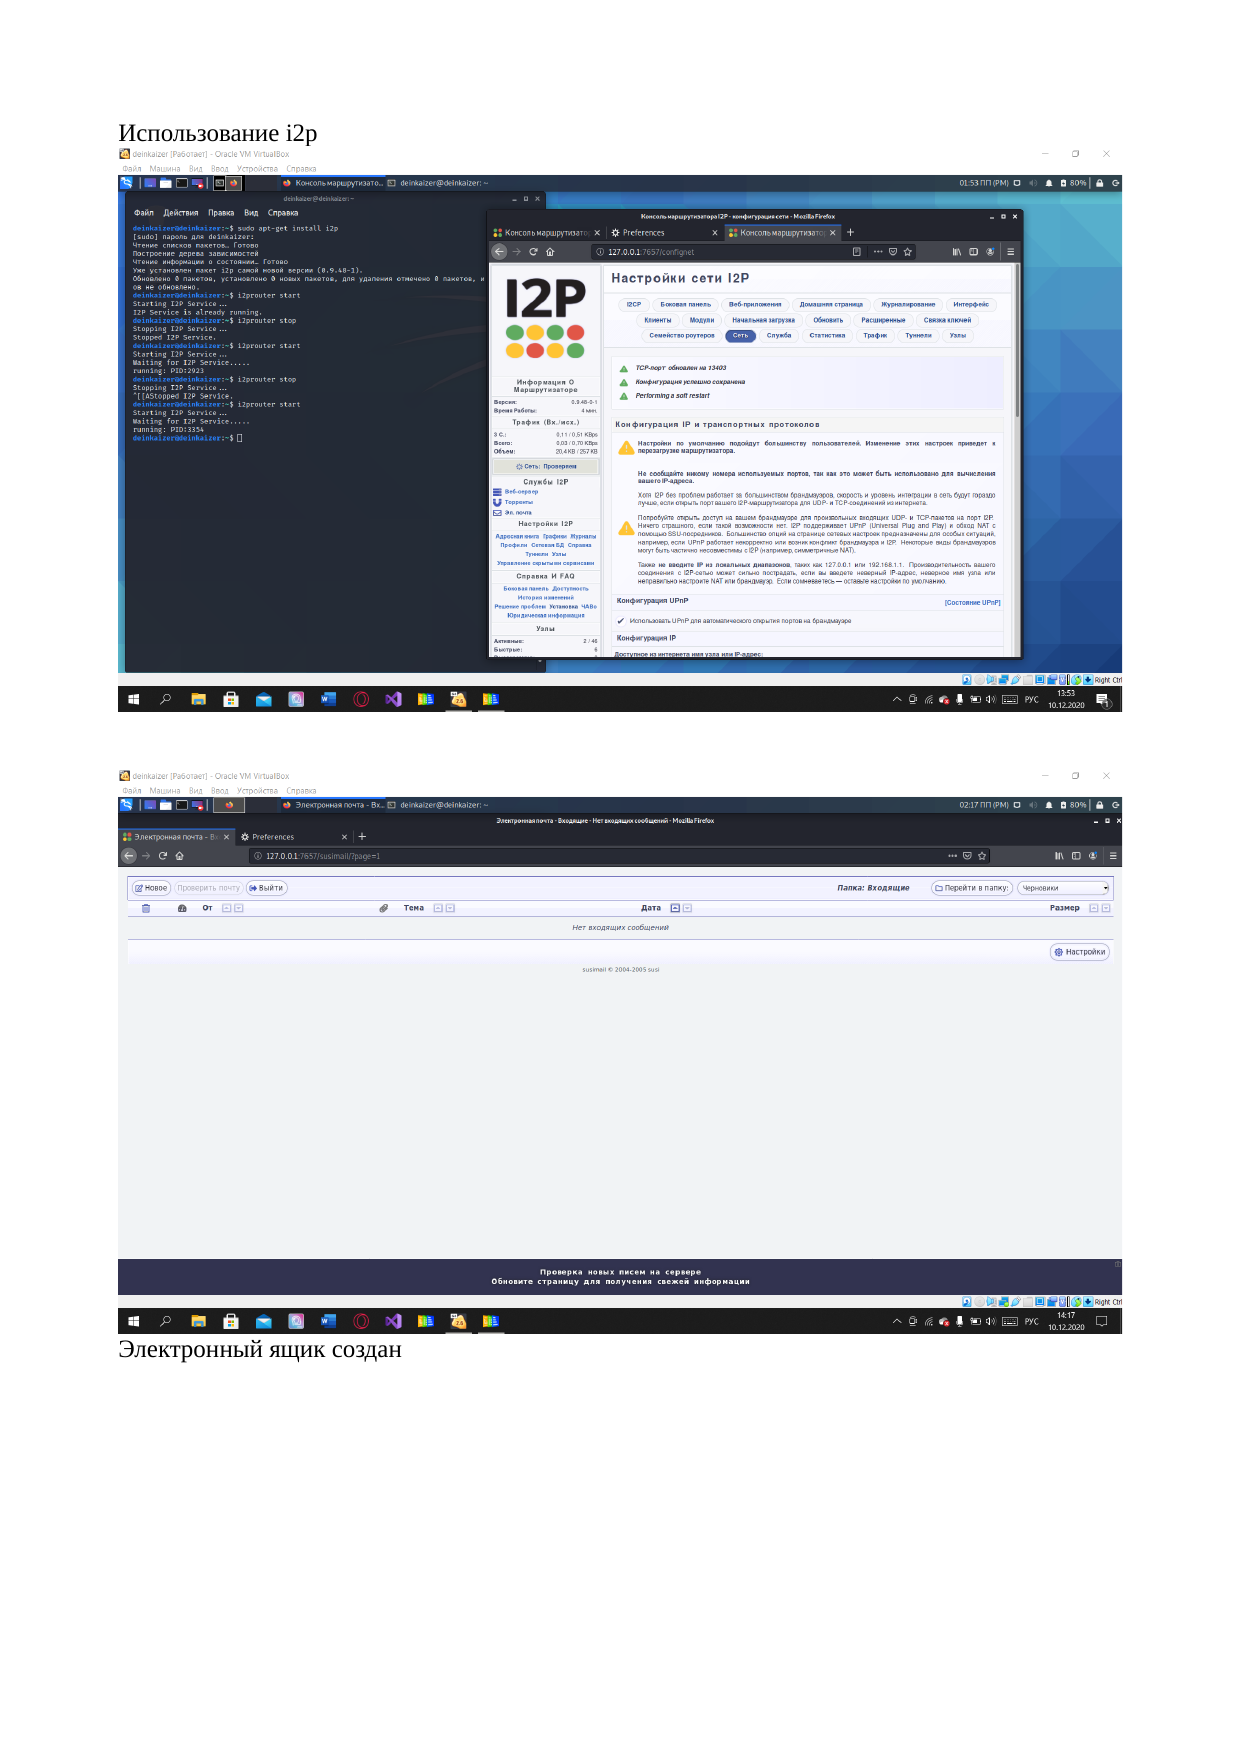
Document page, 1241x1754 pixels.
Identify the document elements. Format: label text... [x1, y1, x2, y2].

picture [118, 146, 1123, 712]
text Электронный ящик создан [118, 1334, 1122, 1362]
text Использование i2p [118, 118, 1122, 146]
picture [118, 769, 1123, 1334]
